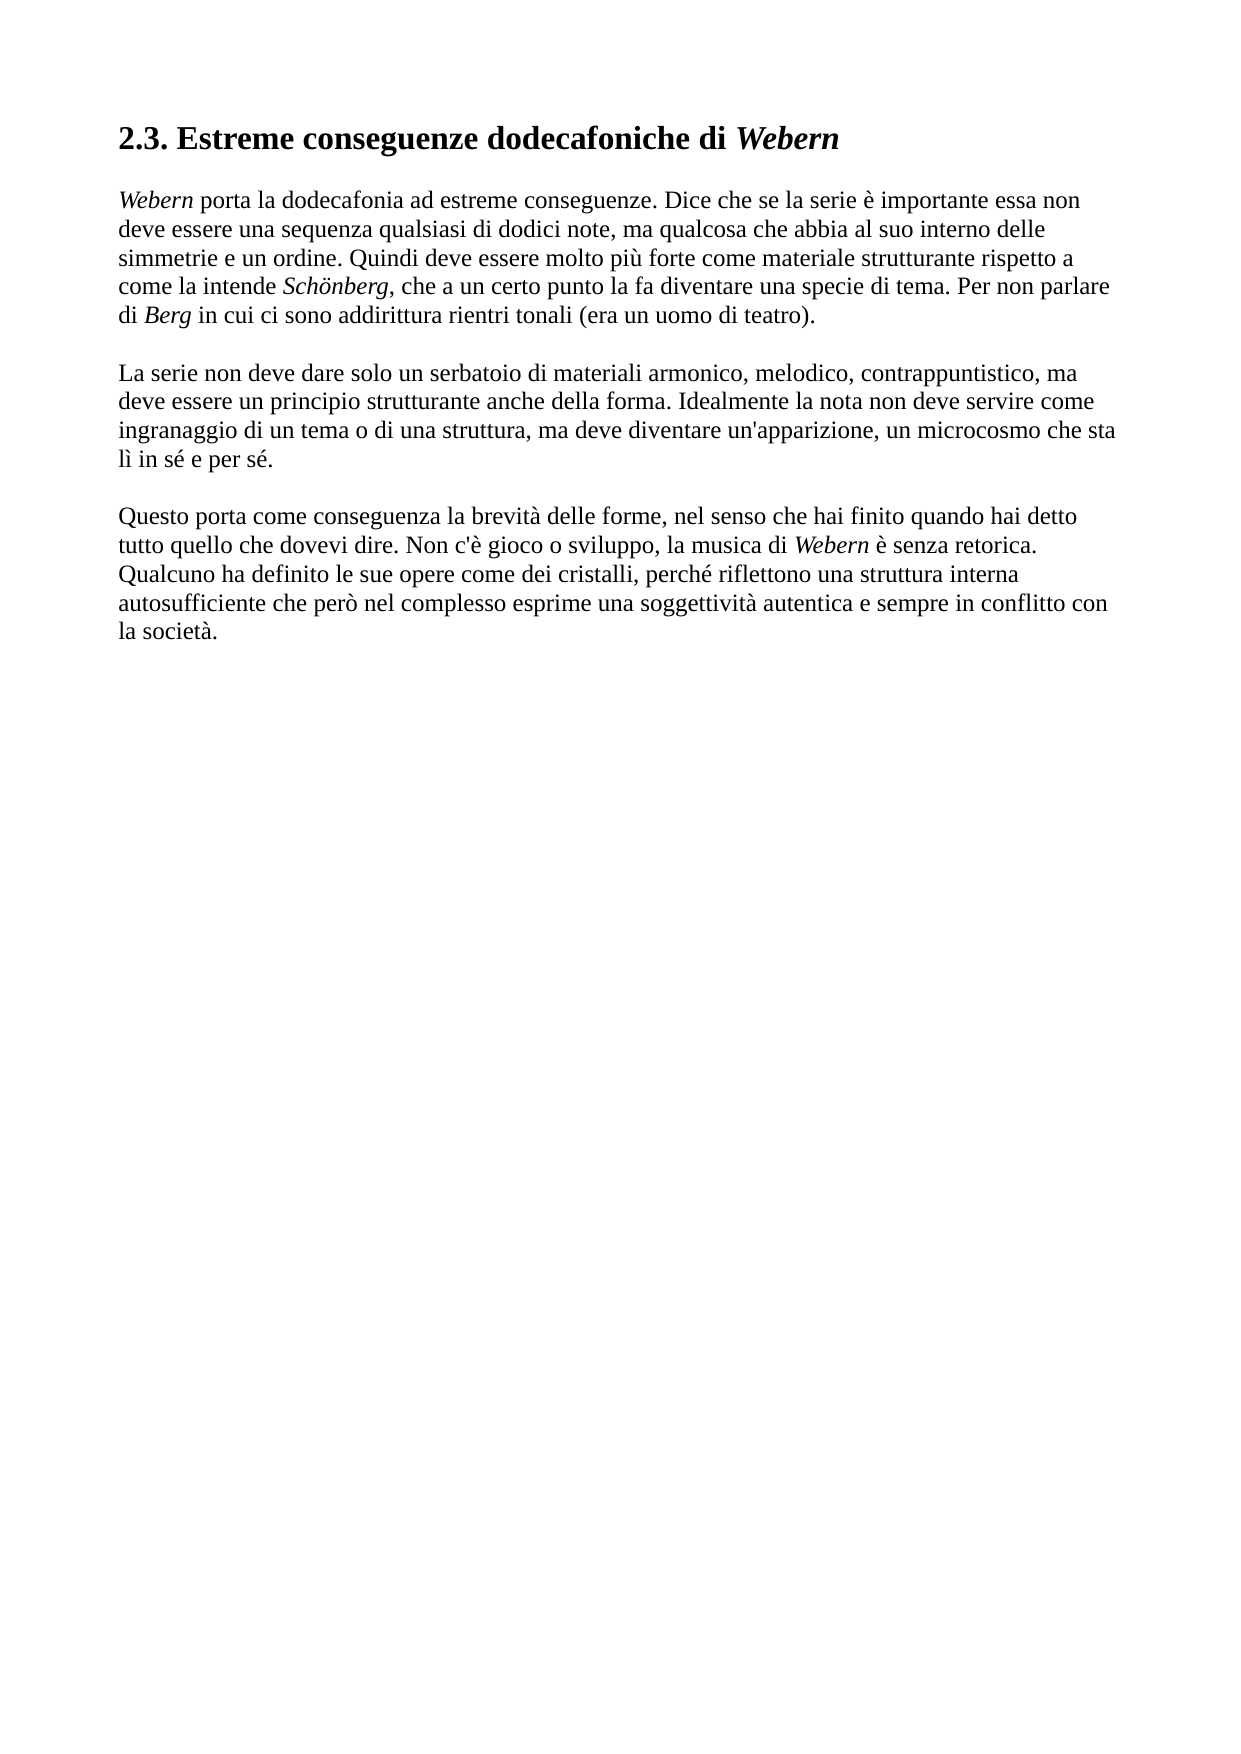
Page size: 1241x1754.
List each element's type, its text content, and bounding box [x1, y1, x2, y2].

text 2.3. Estreme conseguenze dodecafoniche di Webern Webern porta la dodecafonia ad estreme conseguenze. Dice che se la serie è importante essa non deve essere una sequenza qualsiasi di dodici note, ma qualcosa che abbia al suo interno delle simmetrie e un ordine. Quindi deve essere molto più forte come materiale strutturante rispetto a come la intende Schönberg, che a un certo punto la fa diventare una specie di tema. Per non parlare di Berg in cui ci sono addirittura rientri tonali (era un uomo di teatro). La serie non deve dare solo un serbatoio di materiali armonico, melodico, contrappuntistico, ma deve essere un principio strutturante anche della forma. Idealmente la nota non deve servire come ingranaggio di un tema o di una struttura, ma deve diventare un'apparizione, un microcosmo che sta lì in sé e per sé. Questo porta come conseguenza la brevità delle forme, nel senso che hai finito quando hai detto tutto quello che dovevi dire. Non c'è gioco o sviluppo, la musica di Webern è senza retorica. Qualcuno ha definito le sue opere come dei cristalli, perché riflettono una struttura interna autosufficiente che però nel complesso esprime una soggettività autentica e sempre in conflitto con la società. [118, 118, 1122, 645]
